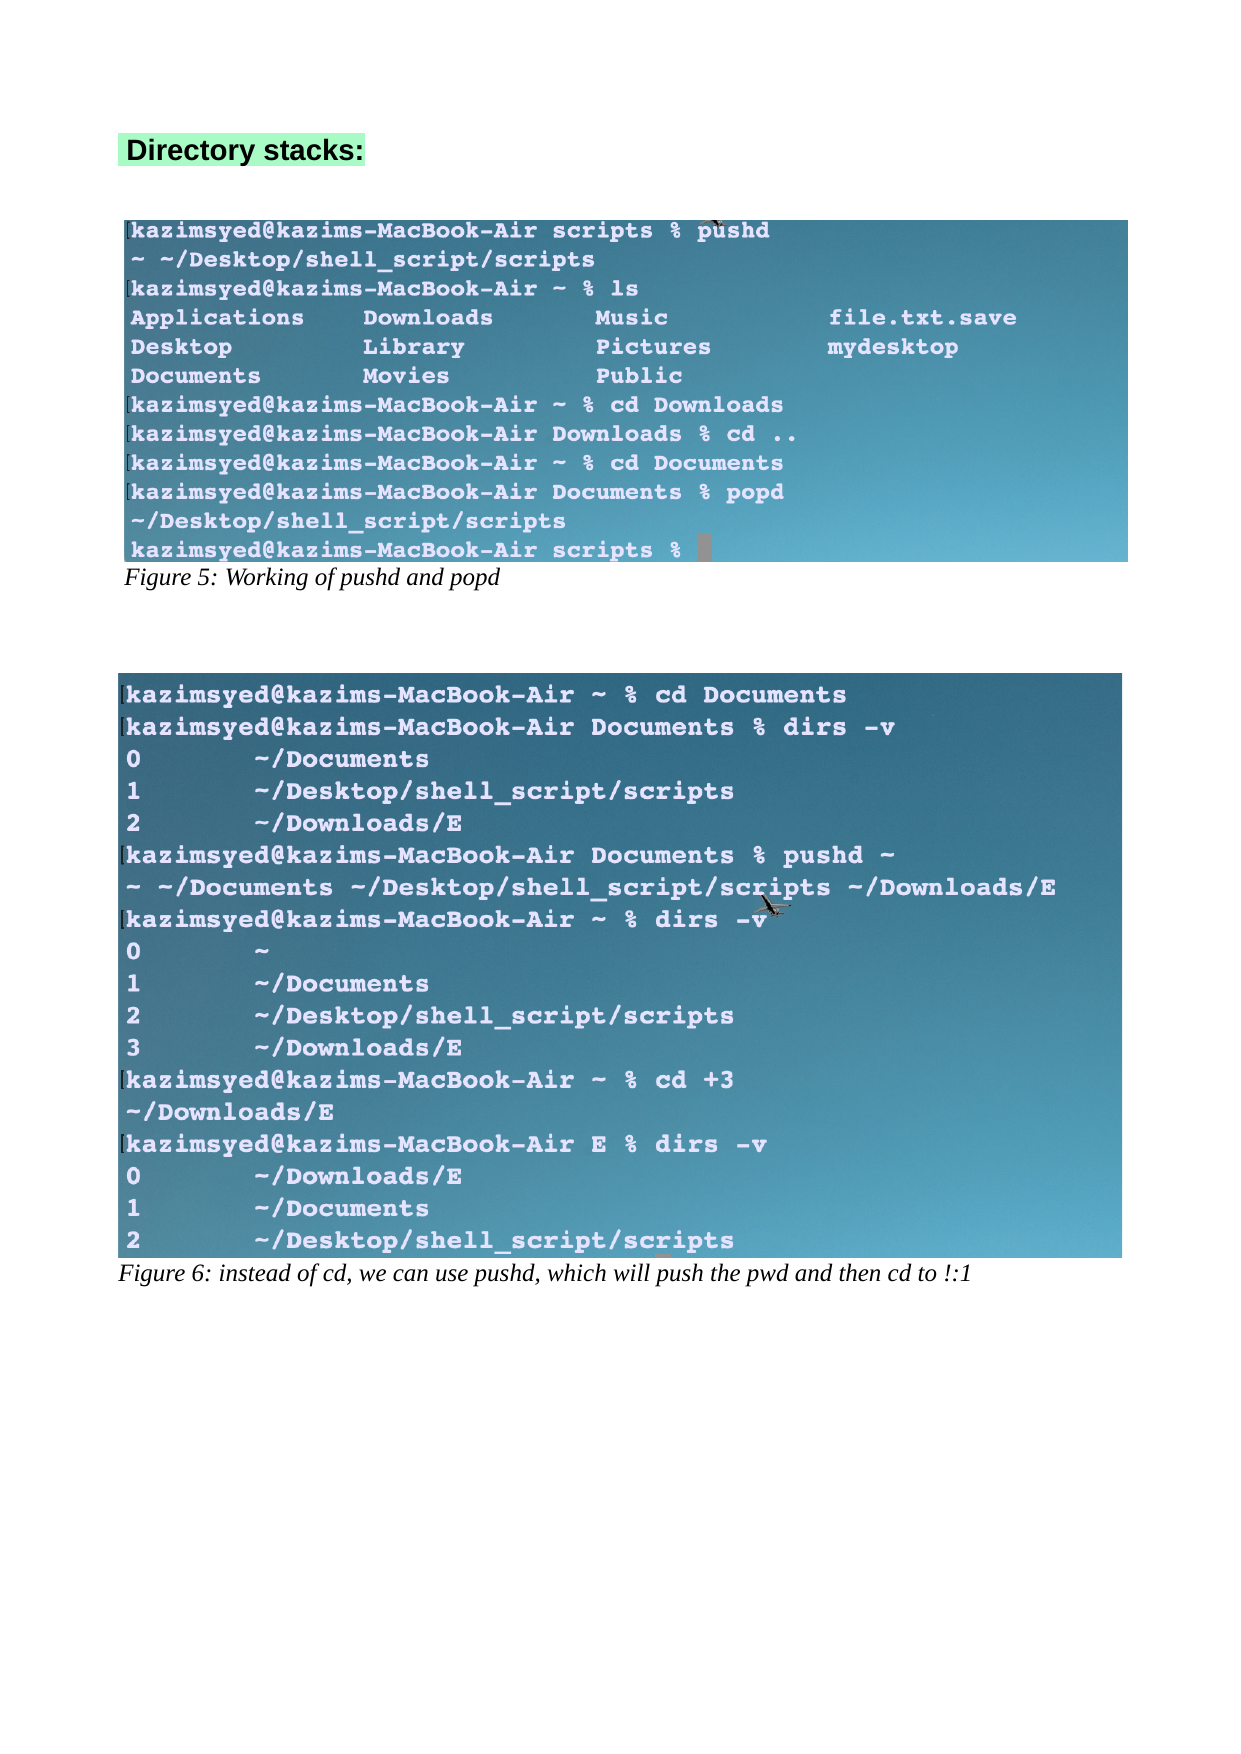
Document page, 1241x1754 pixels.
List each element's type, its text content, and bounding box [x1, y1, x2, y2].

picture [124, 220, 1128, 562]
picture [118, 673, 1123, 1258]
text Figure 5: Working of pushd and popd [124, 562, 1128, 591]
subtitle Directory stacks: [124, 208, 1128, 220]
text Figure 6: instead of cd, we can use pushd, which will push the pwd and then cd to !:1 [118, 1258, 1122, 1286]
subtitle Directory stacks: [365, 133, 1122, 166]
